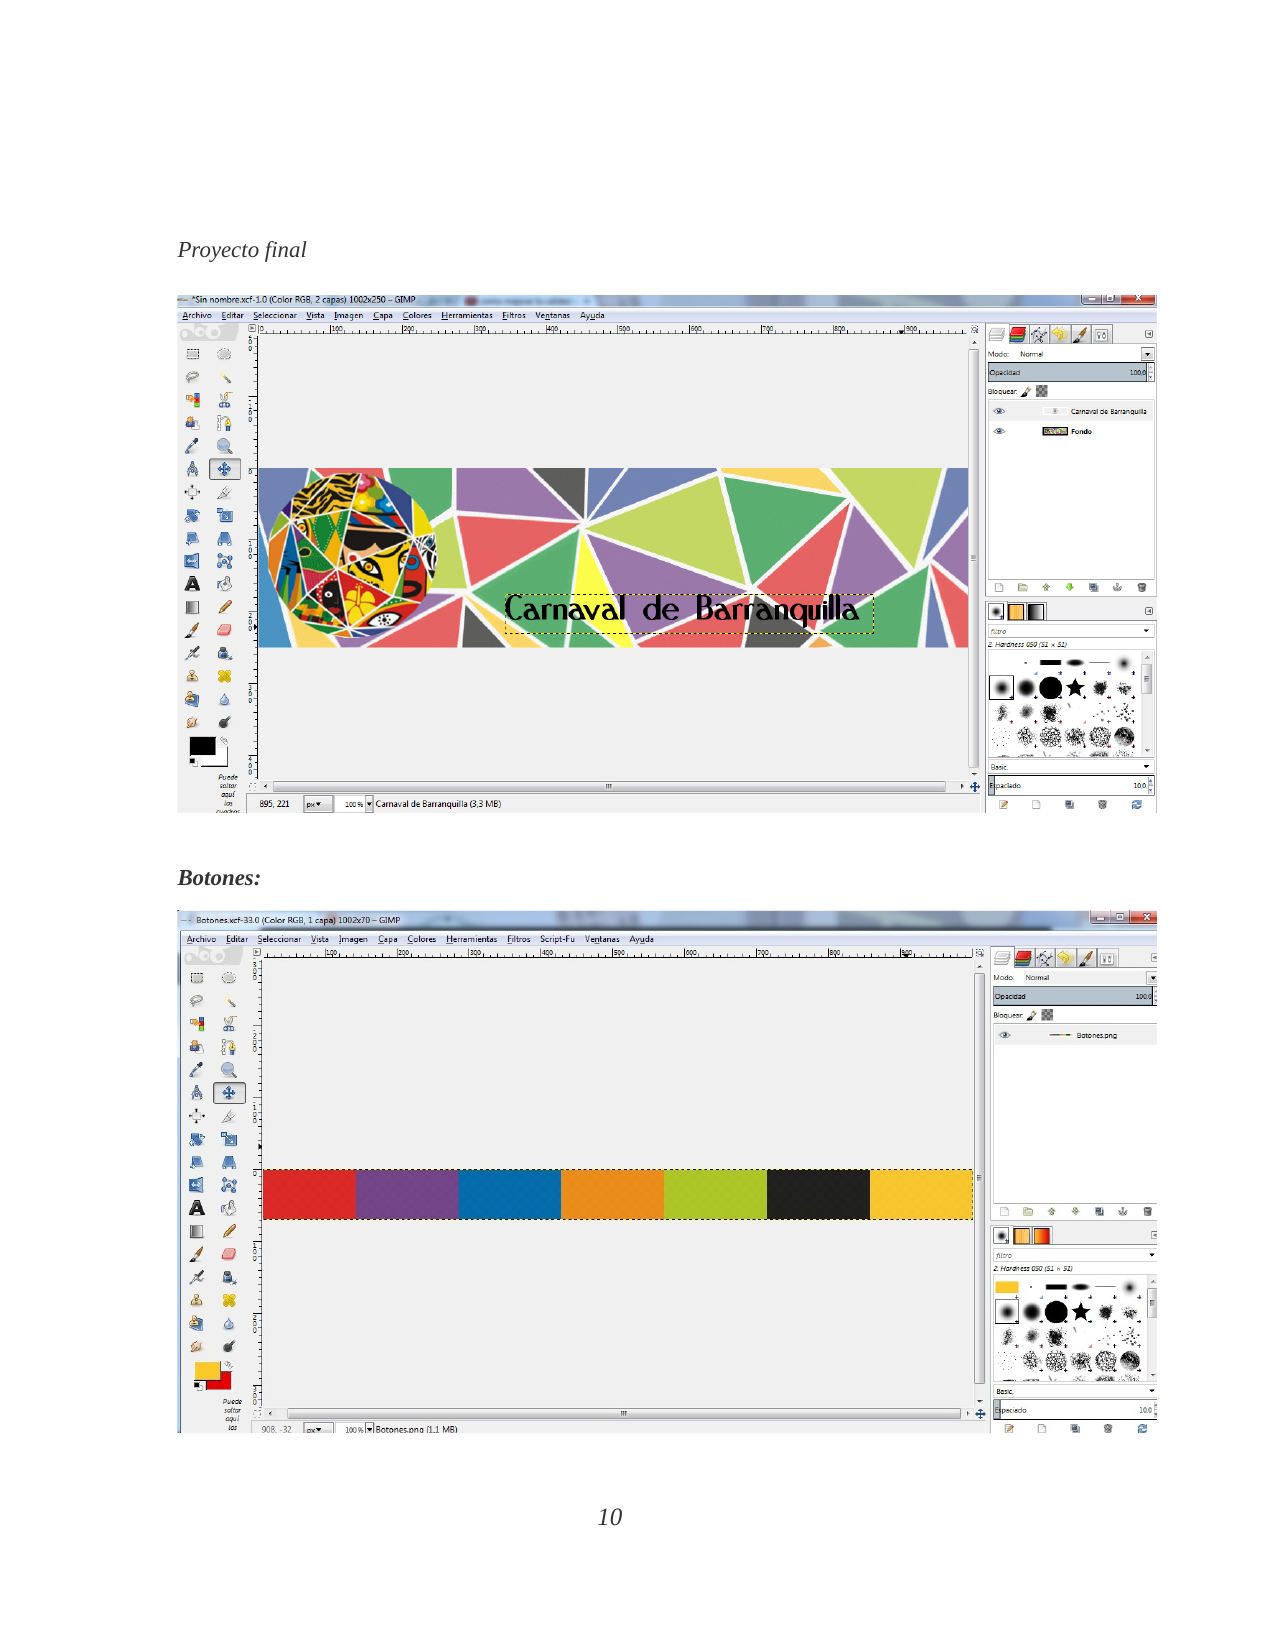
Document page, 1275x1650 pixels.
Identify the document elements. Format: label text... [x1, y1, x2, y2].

text Botones: [177, 864, 1157, 890]
picture [177, 295, 1157, 813]
picture [177, 910, 1157, 1433]
